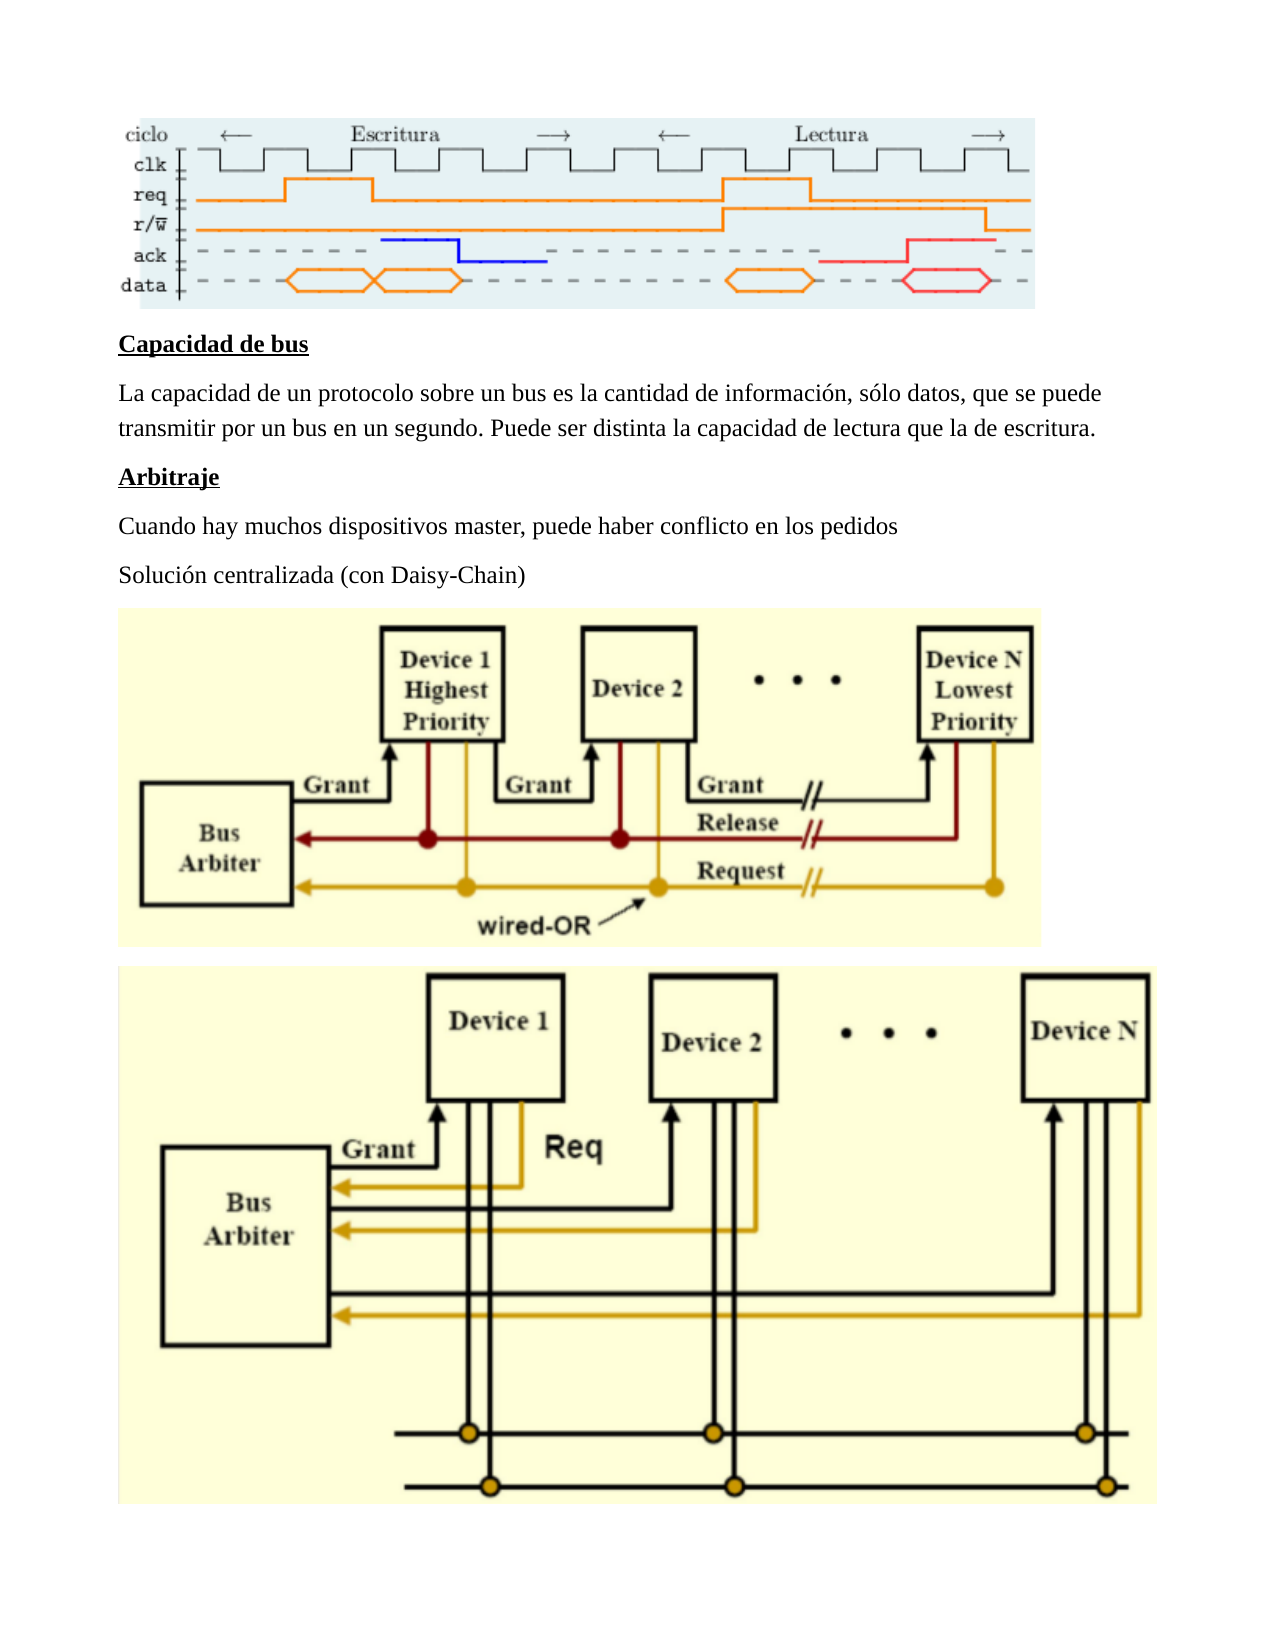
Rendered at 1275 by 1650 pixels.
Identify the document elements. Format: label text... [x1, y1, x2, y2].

picture [118, 608, 1042, 947]
picture [118, 966, 1157, 1504]
picture [118, 118, 1036, 309]
text Solución centralizada (con Daisy-Chain) [118, 560, 1157, 588]
text Arbitraje [118, 462, 1157, 490]
text La capacidad de un protocolo sobre un bus es la cantidad de información, sólo datos, que se puede transmitir por un bus en un segundo. Puede ser distinta la capacidad de lectura que la de escritura. [118, 378, 1157, 441]
text Cuando hay muchos dispositivos master, puede haber conflicto en los pedidos [118, 511, 1157, 539]
text Capacidad de bus [118, 329, 1157, 358]
